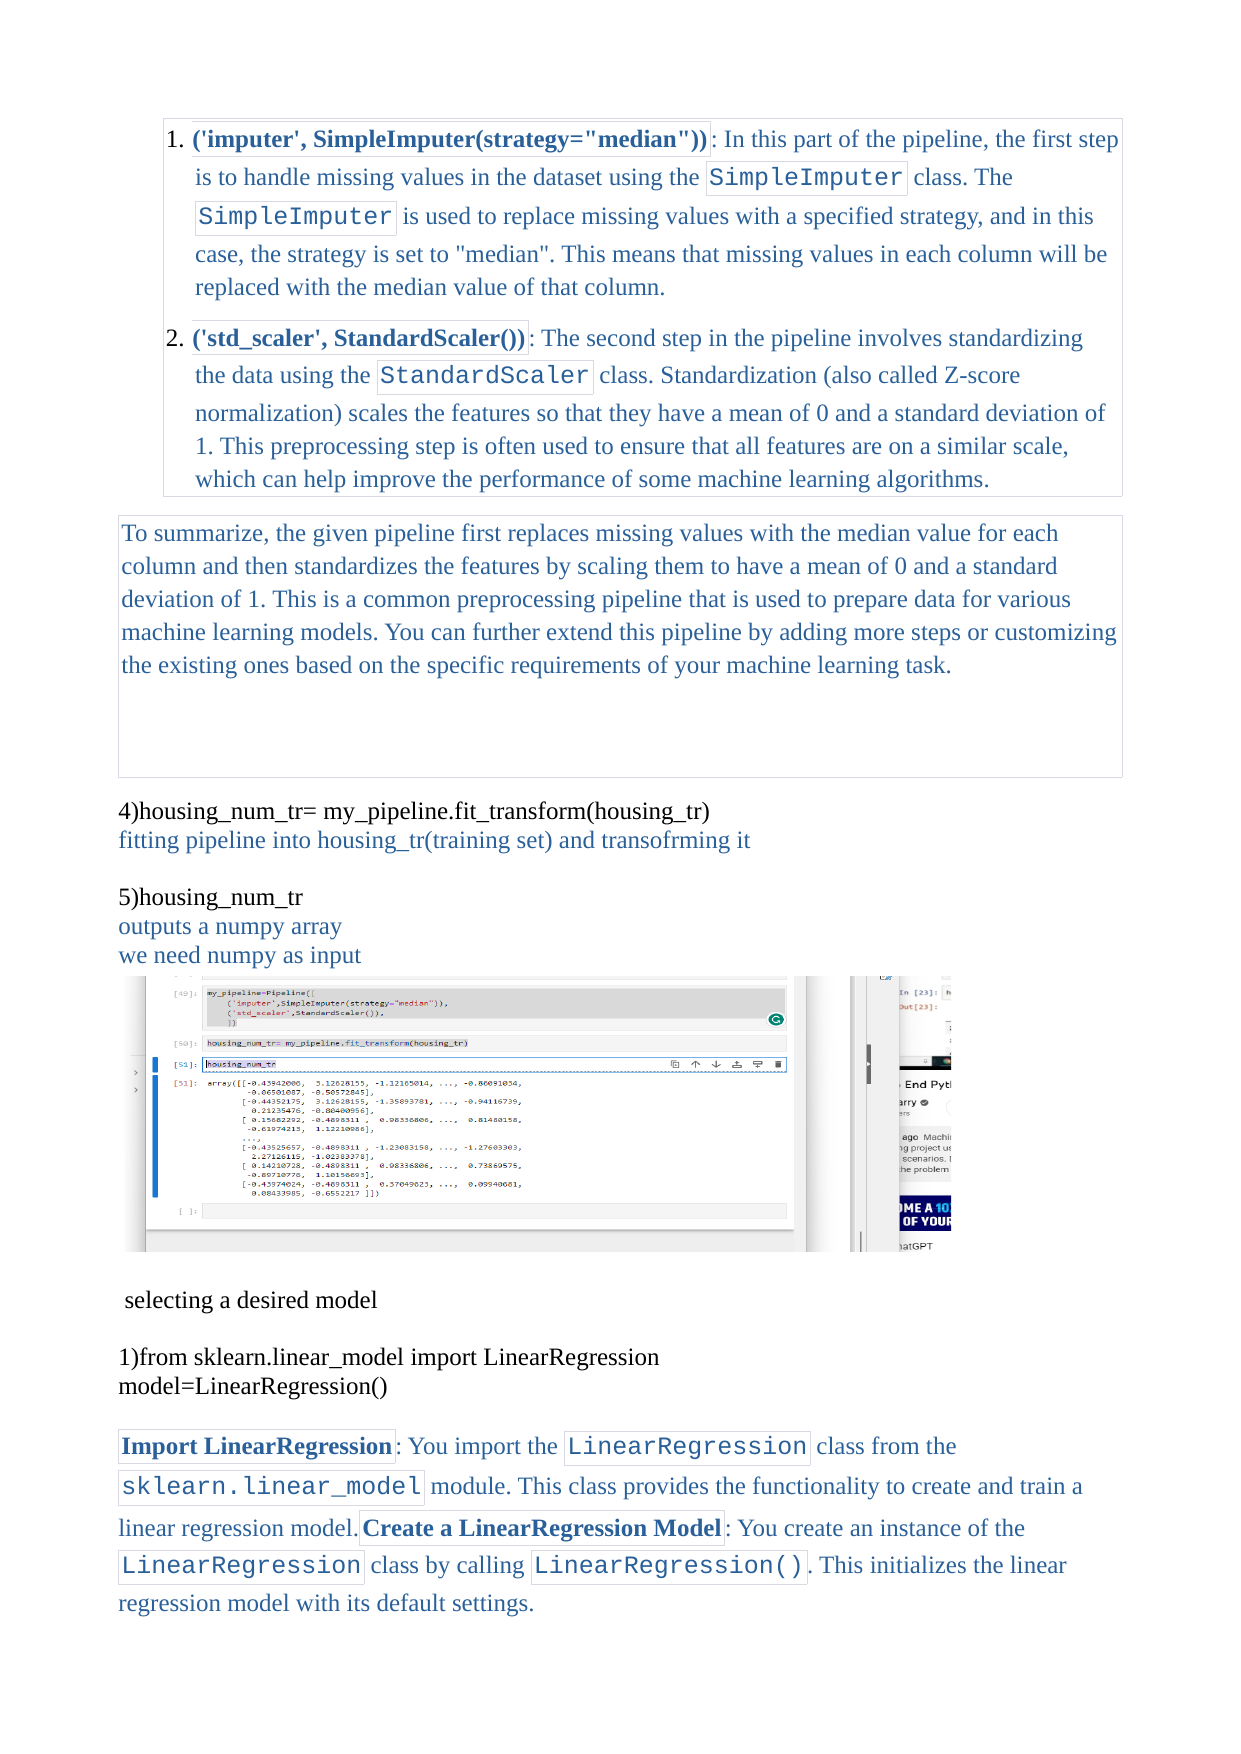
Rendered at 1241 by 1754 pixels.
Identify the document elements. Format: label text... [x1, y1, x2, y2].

text fitting pipeline into housing_tr(training set) and transofrming it [118, 825, 1122, 853]
list ('imputer', SimpleImputer(strategy="median")): In this part of the pipeline, the first step is to handle missing values in the dataset using the SimpleImputer class. The SimpleImputer is used to replace missing values with a specified strategy, and in this case, the strategy is set to "median". This means that missing values in each column will be replaced with the median value of that column. [164, 119, 1122, 301]
text we need numpy as input [118, 940, 1122, 968]
text 5)housing_num_tr [118, 882, 1122, 911]
list ('std_scaler', StandardScaler()): The second step in the pipeline involves standardizing the data using the StandardScaler class. Standardization (also called Z-score normalization) scales the features so that they have a mean of 0 and a standard deviation of 1. This preprocessing step is often used to ensure that all features are on a similar scale, which can help improve the performance of some machine learning algorithms. [164, 317, 1122, 496]
text Import LinearRegression: You import the LinearRegression class from the sklearn.linear_model module. This class provides the functionality to create and train a linear regression model.Create a LinearRegression Model: You create an instance of the LinearRegression class by calling LinearRegression(). This initializes the linear regression model with its default settings. [118, 1428, 1122, 1617]
text selecting a desired model [118, 1285, 1122, 1313]
text model=LinearRegression() [118, 1371, 1122, 1400]
text outputs a numpy array [118, 911, 1122, 940]
text To summarize, the given pipeline first replaces missing values with the median value for each column and then standardizes the features by scaling them to have a mean of 0 and a standard deviation of 1. This is a common preprocessing pipeline that is used to prepare data for various machine learning models. You can further extend this pipeline by adding more steps or customizing the existing ones based on the specific requirements of your machine learning task. [119, 516, 1122, 679]
text 1)from sklearn.linear_model import LinearRegression [118, 1342, 1122, 1371]
text 4)housing_num_tr= my_pipeline.fit_transform(housing_tr) [118, 796, 1122, 825]
